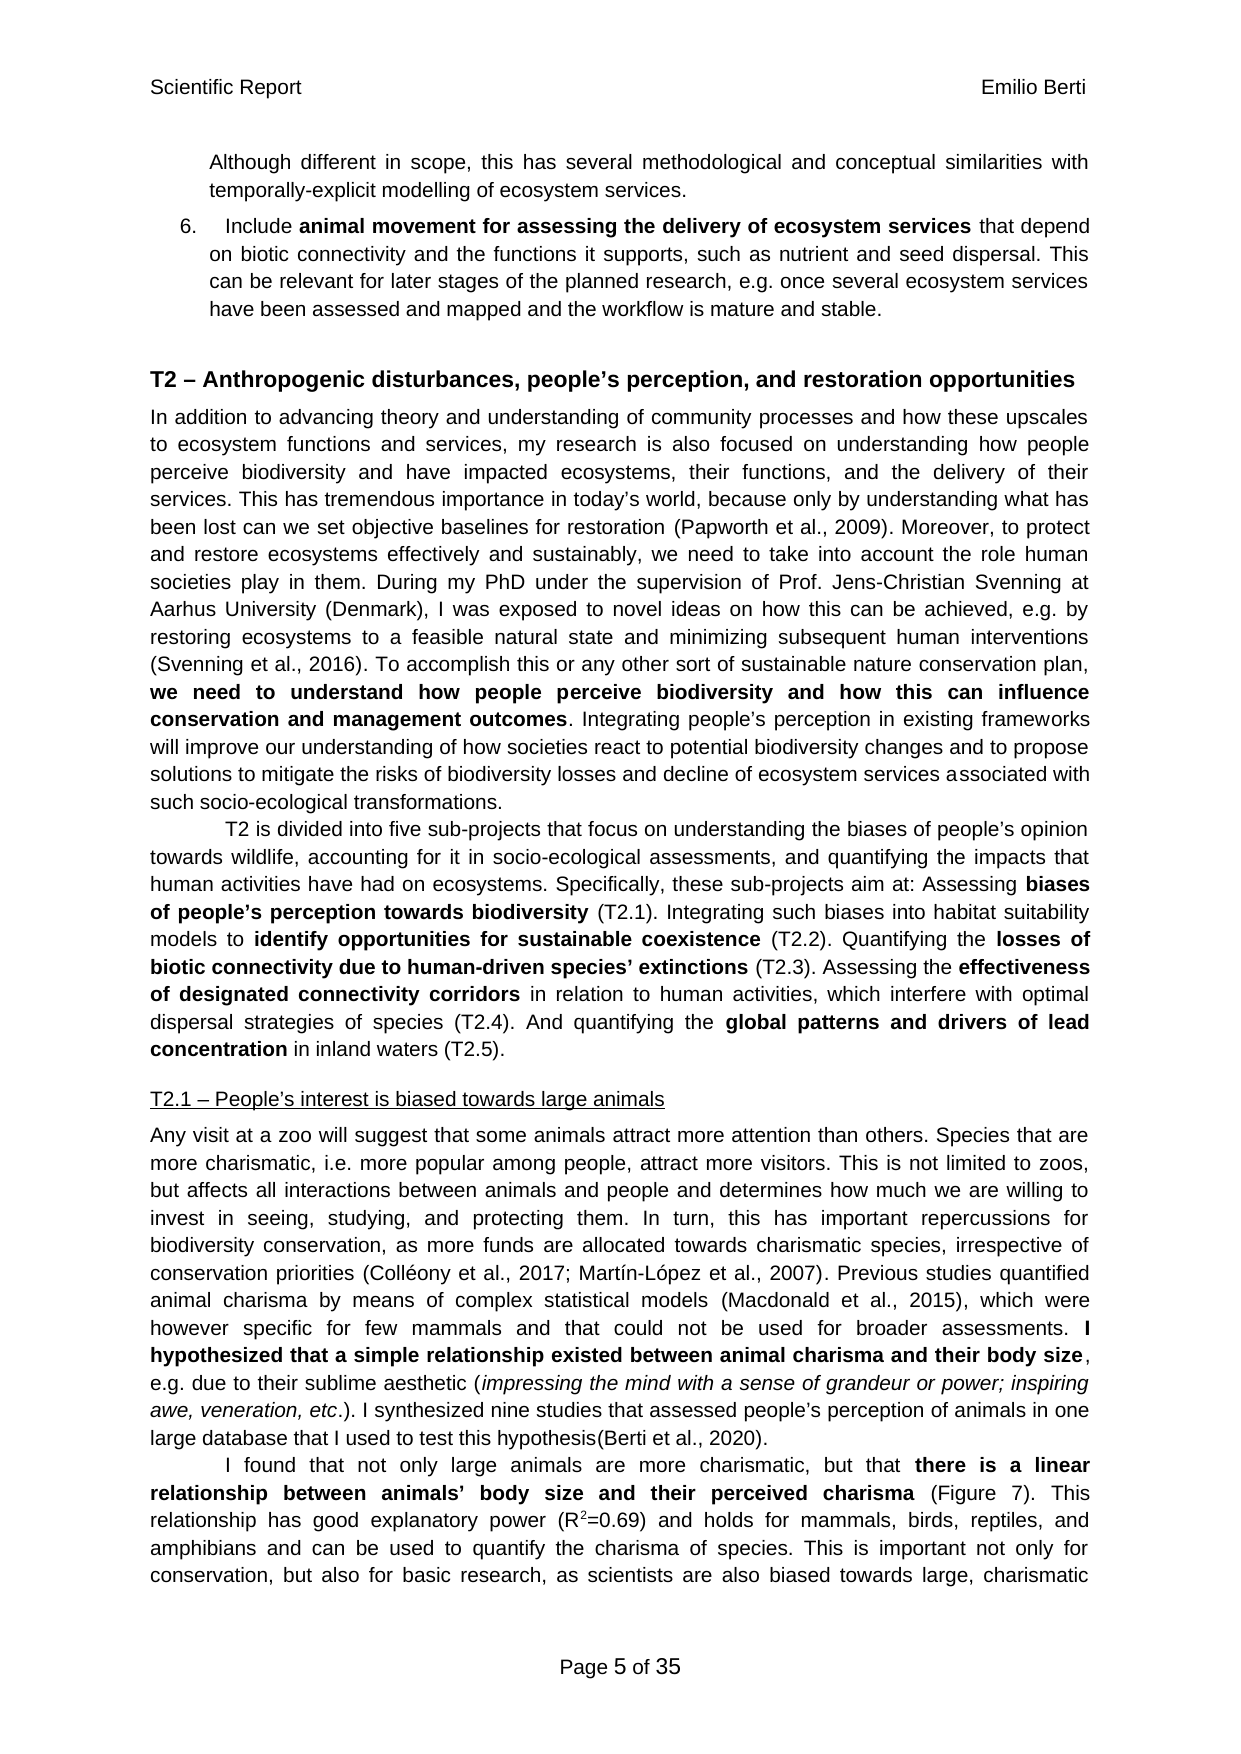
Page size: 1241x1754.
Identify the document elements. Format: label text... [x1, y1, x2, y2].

list Include animal movement for assessing the delivery of ecosystem services that depend on biotic connectivity and the functions it supports, such as nutrient and seed dispersal. This can be relevant for later stages of the planned research, e.g. once several ecosystem services have been assessed and mapped and the workflow is mature and stable. [179, 214, 1090, 320]
text I found that not only large animals are more charismatic, but that there is a linear relationship between animals’ body size and their perceived charisma (Figure 7). This relationship has good explanatory power (R2=0.69) and holds for mammals, birds, reptiles, and amphibians and can be used to quantify the charisma of species. This is important not only for conservation, but also for basic research, as scientists are also biased towards large, charismatic [150, 1453, 1090, 1587]
list Although different in scope, this has several methodological and conceptual similarities with temporally-explicit modelling of ecosystem services. [179, 150, 1090, 201]
text In addition to advancing theory and understanding of community processes and how these upscales to ecosystem functions and services, my research is also focused on understanding how people perceive biodiversity and have impacted ecosystems, their functions, and the delivery of their services. This has tremendous importance in today’s world, because only by understanding what has been lost can we set objective baselines for restoration (Papworth et al., 2009). Moreover, to protect and restore ecosystems effectively and sustainably, we need to take into account the role human societies play in them. During my PhD under the supervision of Prof. Jens-Christian Svenning at Aarhus University (Denmark), I was exposed to novel ideas on how this can be achieved, e.g. by restoring ecosystems to a feasible natural state and minimizing subsequent human interventions (Svenning et al., 2016). To accomplish this or any other sort of sustainable nature conservation plan, we need to understand how people perceive biodiversity and how this can influence conservation and management outcomes. Integrating people’s perception in existing frameworks will improve our understanding of how societies react to potential biodiversity changes and to propose solutions to mitigate the risks of biodiversity losses and decline of ecosystem services associated with such socio-ecological transformations. [150, 404, 1090, 813]
subtitle T2.1 – People’s interest is biased towards large animals [150, 1087, 1090, 1111]
text T2 is divided into five sub-projects that focus on understanding the biases of people’s opinion towards wildlife, accounting for it in socio-ecological assessments, and quantifying the impacts that human activities have had on ecosystems. Specifically, these sub-projects aim at: Assessing biases of people’s perception towards biodiversity (T2.1). Integrating such biases into habitat suitability models to identify opportunities for sustainable coexistence (T2.2). Quantifying the losses of biotic connectivity due to human-driven species’ extinctions (T2.3). Assessing the effectiveness of designated connectivity corridors in relation to human activities, which interfere with optimal dispersal strategies of species (T2.4). And quantifying the global patterns and drivers of lead concentration in inland waters (T2.5). [150, 817, 1090, 1061]
subtitle T2 – Anthropogenic disturbances, people’s perception, and restoration opportunities [150, 366, 1090, 392]
text Any visit at a zoo will suggest that some animals attract more attention than others. Species that are more charismatic, i.e. more popular among people, attract more visitors. This is not limited to zoos, but affects all interactions between animals and people and determines how much we are willing to invest in seeing, studying, and protecting them. In turn, this has important repercussions for biodiversity conservation, as more funds are allocated towards charismatic species, irrespective of conservation priorities (Colléony et al., 2017; Martín-López et al., 2007). Previous studies quantified animal charisma by means of complex statistical models (Macdonald et al., 2015), which were however specific for few mammals and that could not be used for broader assessments. I hypothesized that a simple relationship existed between animal charisma and their body size, e.g. due to their sublime aesthetic (impressing the mind with a sense of grandeur or power; inspiring awe, veneration, etc.). I synthesized nine studies that assessed people’s perception of animals in one large database that I used to test this hypothesis(Berti et al., 2020). [150, 1123, 1090, 1449]
